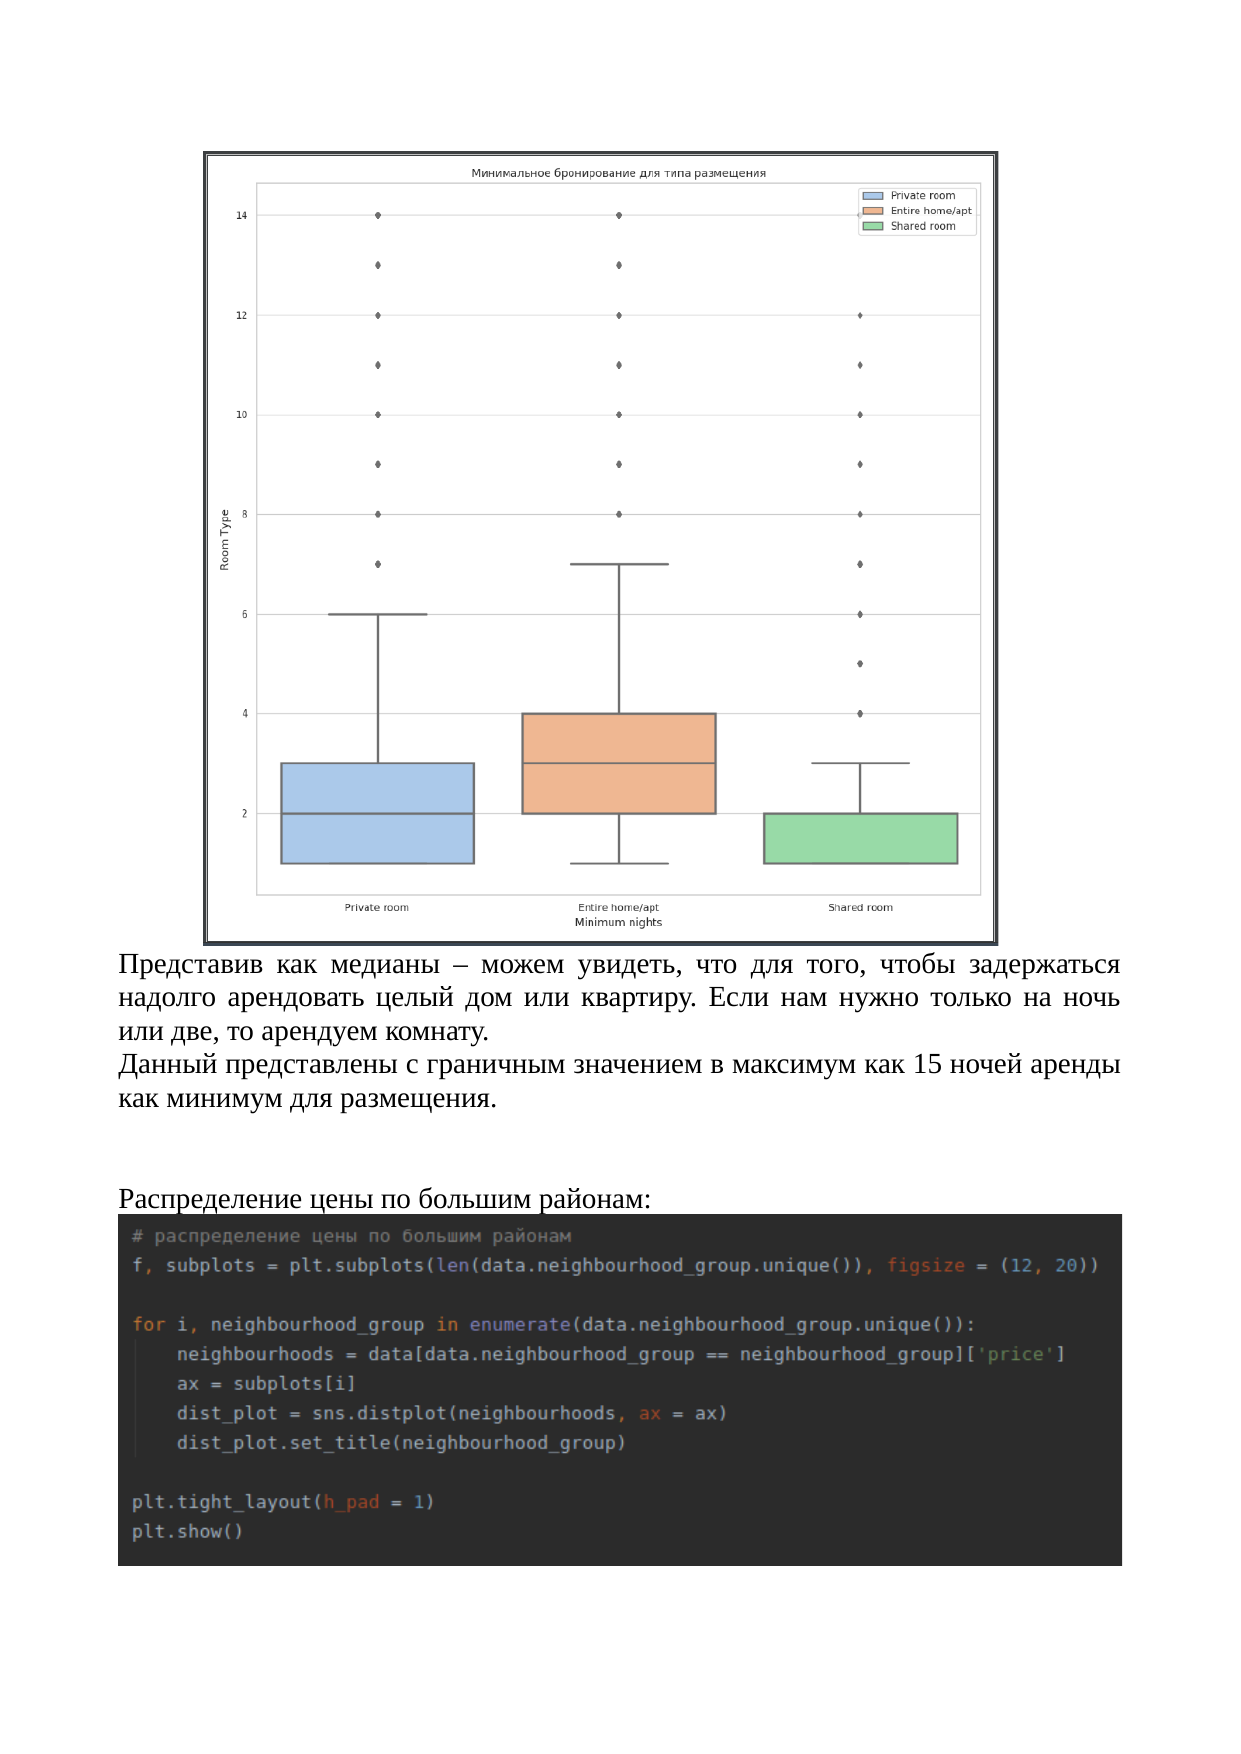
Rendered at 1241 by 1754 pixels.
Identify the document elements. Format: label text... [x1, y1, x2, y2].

text Представив как медианы – можем увидеть, что для того, чтобы задержаться надолго арендовать целый дом или квартиру. Если нам нужно только на ночь или две, то арендуем комнату. [118, 252, 1122, 1047]
picture [203, 151, 999, 946]
text Данный представлены с граничным значением в максимум как 15 ночей аренды как минимум для размещения. [118, 1047, 1122, 1114]
picture [118, 1214, 1123, 1566]
text Распределение цены по большим районам: [118, 1181, 1122, 1214]
